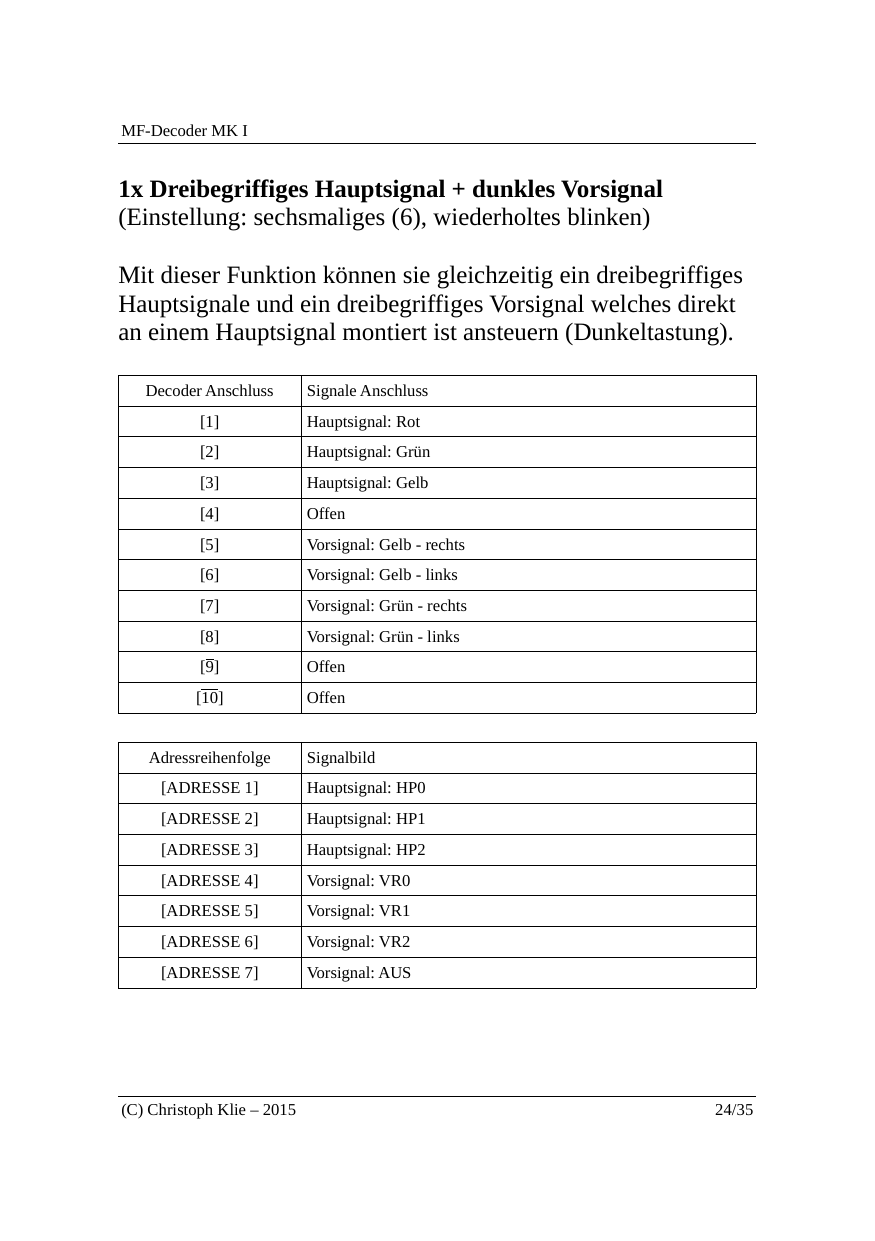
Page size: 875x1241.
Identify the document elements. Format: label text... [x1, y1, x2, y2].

table_cell [9] [119, 652, 301, 682]
table_header Signalbild [302, 743, 756, 772]
table_cell [ADRESSE 1] [119, 774, 301, 803]
table_cell Vorsignal: Gelb - links [302, 560, 756, 590]
table_cell [3] [119, 468, 301, 498]
table_cell Offen [302, 683, 756, 713]
table_cell Vorsignal: VR2 [302, 927, 756, 957]
table_cell Hauptsignal: Rot [302, 407, 756, 436]
table_cell Vorsignal: VR1 [302, 896, 756, 926]
table_cell Vorsignal: AUS [302, 958, 756, 988]
table_cell Vorsignal: Gelb - rechts [302, 530, 756, 559]
table_header Signale Anschluss [302, 376, 756, 406]
table_cell [ADRESSE 6] [119, 927, 301, 957]
table_header Adressreihenfolge [119, 743, 301, 772]
table_cell [ADRESSE 2] [119, 804, 301, 834]
table_cell Offen [302, 652, 756, 682]
table_cell Hauptsignal: Grün [302, 437, 756, 467]
table_header Decoder Anschluss [119, 376, 301, 406]
table_cell [5] [119, 530, 301, 559]
table_cell [4] [119, 499, 301, 528]
table_cell [ADRESSE 3] [119, 835, 301, 865]
text Mit dieser Funktion können sie gleichzeitig ein dreibegriffiges Hauptsignale und ein dreibegriffiges Vorsignal welches direkt an einem Hauptsignal montiert ist ansteuern (Dunkeltastung). [118, 260, 756, 346]
table_cell Vorsignal: Grün - rechts [302, 591, 756, 621]
table_cell [ADRESSE 5] [119, 896, 301, 926]
table_cell Hauptsignal: Gelb [302, 468, 756, 498]
text (Einstellung: sechsmaliges (6), wiederholtes blinken) [118, 202, 756, 231]
table_cell [2] [119, 437, 301, 467]
table_cell [10] [119, 683, 301, 713]
table_cell Hauptsignal: HP2 [302, 835, 756, 865]
table_cell [ADRESSE 4] [119, 866, 301, 895]
table_cell Vorsignal: VR0 [302, 866, 756, 895]
text 1x Dreibegriffiges Hauptsignal + dunkles Vorsignal [118, 174, 756, 202]
table_cell [7] [119, 591, 301, 621]
table_cell Offen [302, 499, 756, 528]
table_cell [1] [119, 407, 301, 436]
table_cell Hauptsignal: HP0 [302, 774, 756, 803]
table_cell Hauptsignal: HP1 [302, 804, 756, 834]
table_cell [ADRESSE 7] [119, 958, 301, 988]
table_cell Vorsignal: Grün - links [302, 622, 756, 651]
table_cell [6] [119, 560, 301, 590]
table_cell [8] [119, 622, 301, 651]
